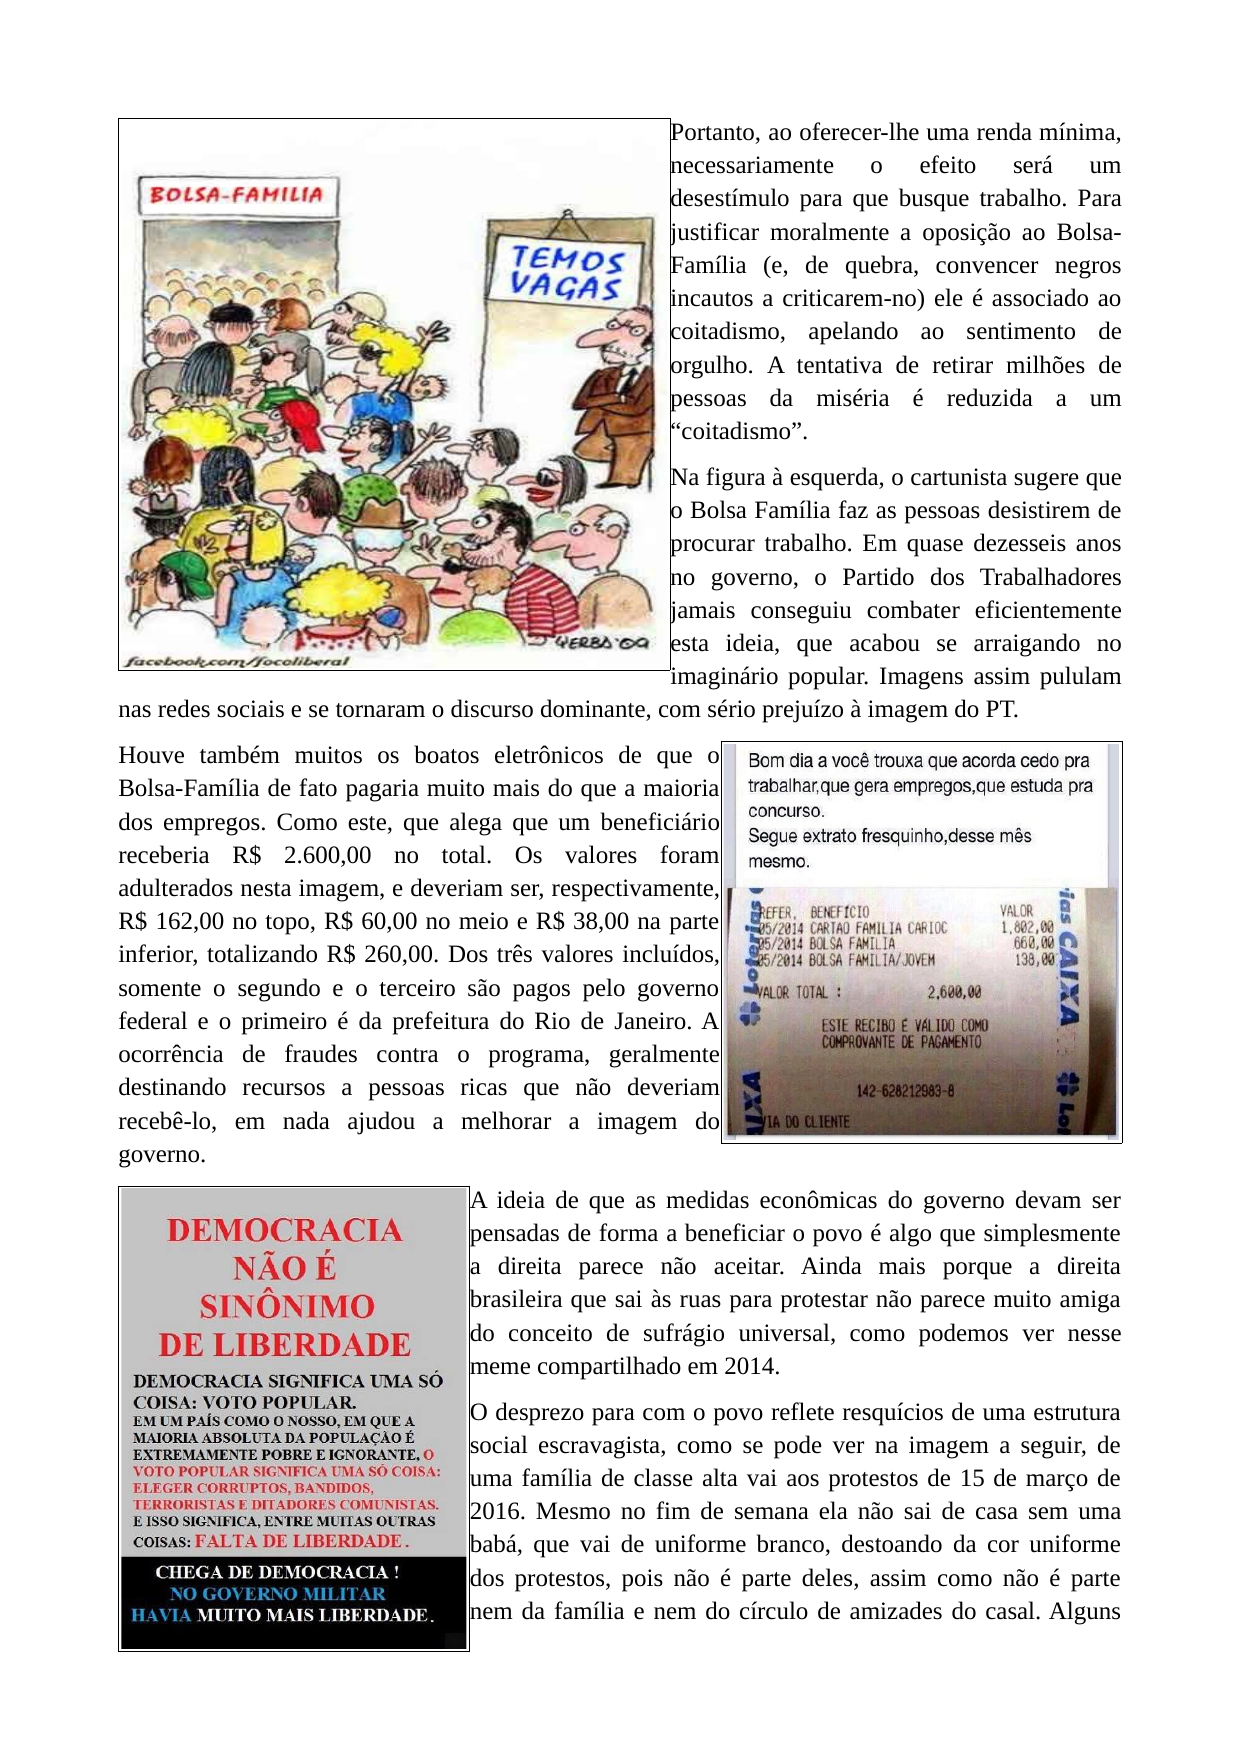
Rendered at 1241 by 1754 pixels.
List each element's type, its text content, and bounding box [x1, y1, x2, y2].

picture [723, 744, 1119, 1140]
text Portanto, ao oferecer-lhe uma renda mínima, necessariamente o efeito será um desestímulo para que busque trabalho. Para justificar moralmente a oposição ao Bolsa-Família (e, de quebra, convencer negros incautos a criticarem-no) ele é associado ao coitadismo, apelando ao sentimento de orgulho. A tentativa de retirar milhões de pessoas da miséria é reduzida a um “coitadismo”. [671, 118, 1122, 445]
picture [121, 1188, 467, 1649]
picture [121, 121, 668, 668]
text Na figura à esquerda, o cartunista sugere que o Bolsa Família faz as pessoas desistirem de procurar trabalho. Em quase dezesseis anos no governo, o Partido dos Trabalhadores jamais conseguiu combater eficientemente esta ideia, que acabou se arraigando no imaginário popular. Imagens assim pululam nas redes sociais e se tornaram o discurso dominante, com sério prejuízo à imagem do PT. [118, 463, 1122, 723]
text Houve também muitos os boatos eletrônicos de que o Bolsa-Família de fato pagaria muito mais do que a maioria dos empregos. Como este, que alega que um beneficiário receberia R$ 2.600,00 no total. Os valores foram adulterados nesta imagem, e deveriam ser, respectivamente, R$ 162,00 no topo, R$ 60,00 no meio e R$ 38,00 na parte inferior, totalizando R$ 260,00. Dos três valores incluídos, somente o segundo e o terceiro são pagos pelo governo federal e o primeiro é da prefeitura do Rio de Janeiro. A ocorrência de fraudes contra o programa, geralmente destinando recursos a pessoas ricas que não deveriam recebê-lo, em nada ajudou a melhorar a imagem do governo. [118, 741, 1122, 1168]
text A ideia de que as medidas econômicas do governo devam ser pensadas de forma a beneficiar o povo é algo que simplesmente a direita parece não aceitar. Ainda mais porque a direita brasileira que sai às ruas para protestar não parece muito amiga do conceito de sufrágio universal, como podemos ver nesse meme compartilhado em 2014. [470, 1186, 1122, 1379]
text O desprezo para com o povo reflete resquícios de uma estrutura social escravagista, como se pode ver na imagem a seguir, de uma família de classe alta vai aos protestos de 15 de março de 2016. Mesmo no fim de semana ela não sai de casa sem uma babá, que vai de uniforme branco, destoando da cor uniforme dos protestos, pois não é parte deles, assim como não é parte nem da família e nem do círculo de amizades do casal. Alguns [470, 1398, 1122, 1625]
